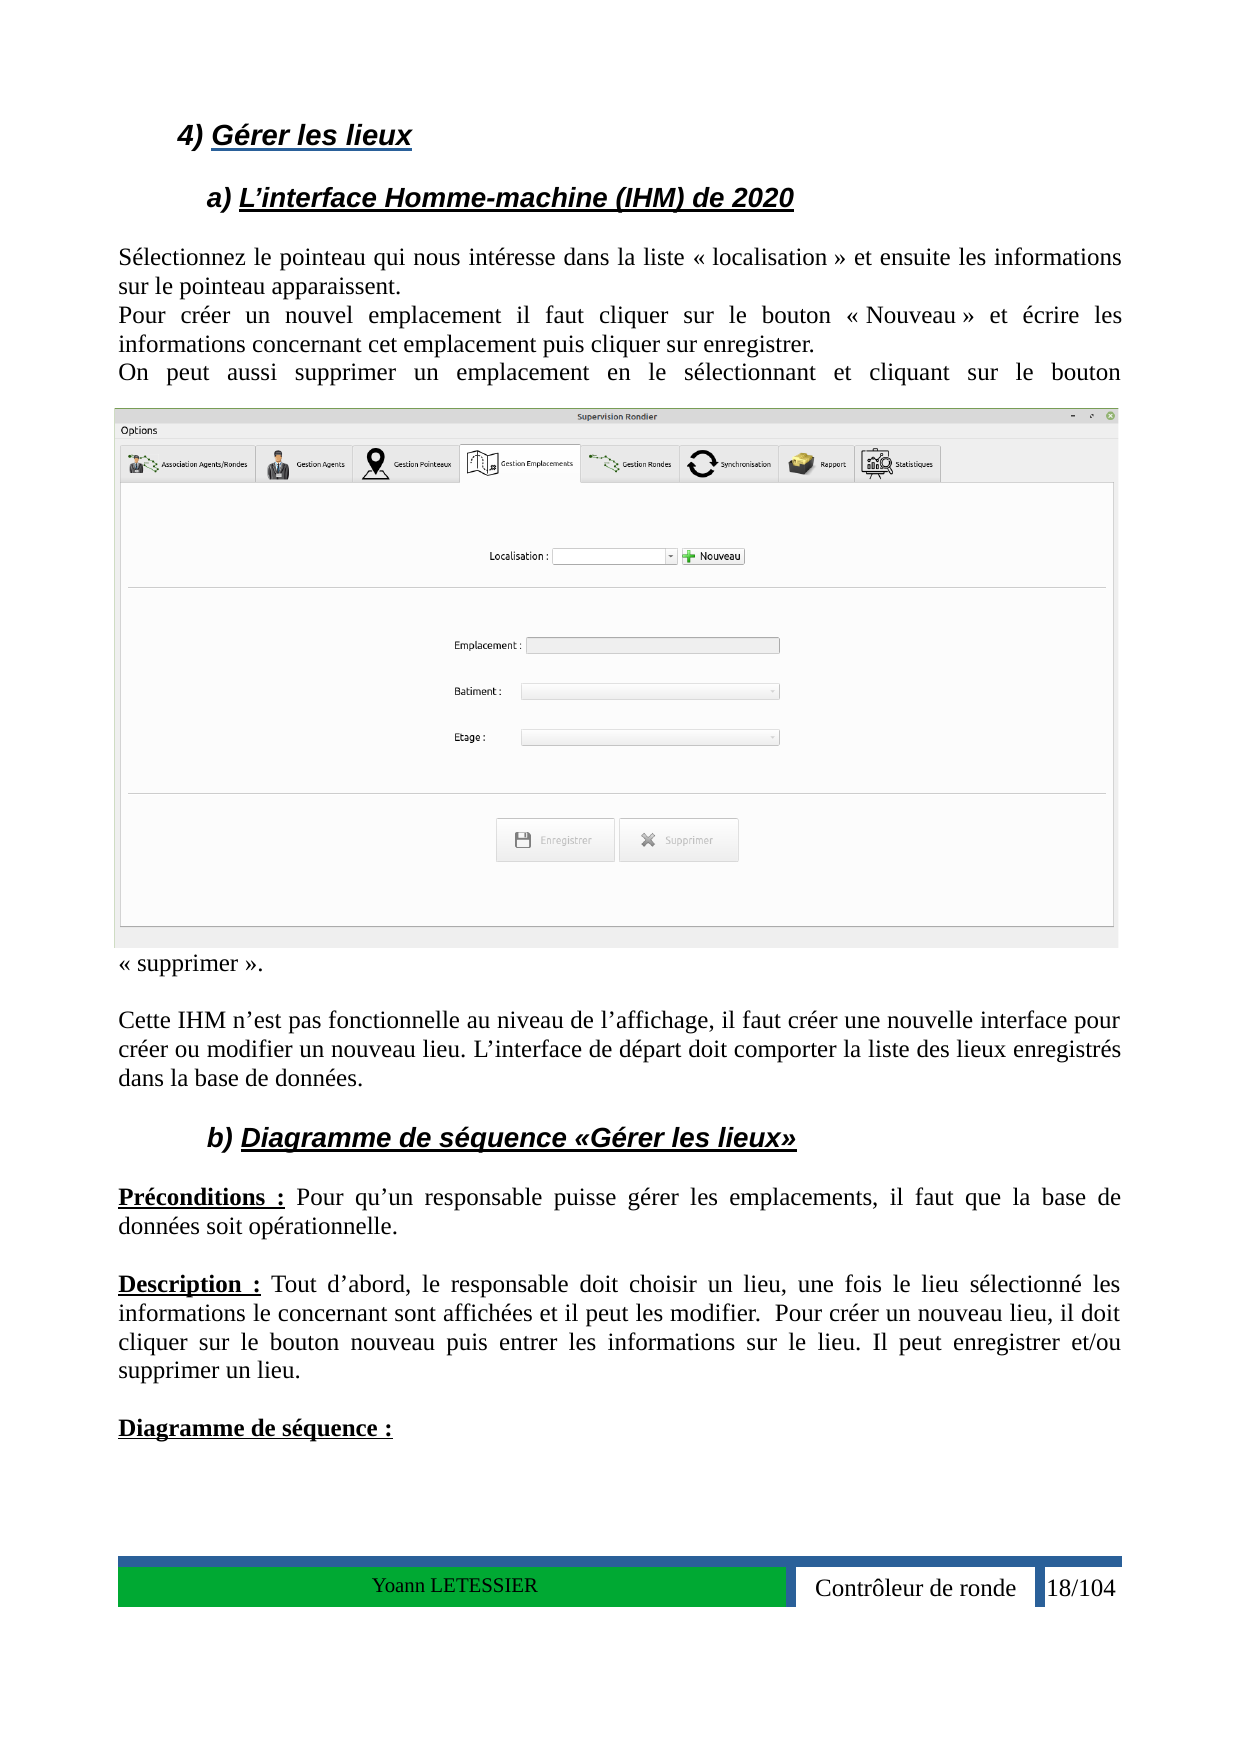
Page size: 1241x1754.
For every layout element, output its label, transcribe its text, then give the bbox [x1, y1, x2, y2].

subtitle Gérer les lieux [118, 118, 1122, 152]
text On peut aussi supprimer un emplacement en le sélectionnant et cliquant sur le bouton « supprimer ». [118, 357, 1122, 977]
picture [114, 408, 1119, 948]
text Cette IHM n’est pas fonctionnelle au niveau de l’affichage, il faut créer une nouvelle interface pour créer ou modifier un nouveau lieu. L’interface de départ doit comporter la liste des lieux enregistrés dans la base de données. [118, 1005, 1122, 1092]
text Pour créer un nouvel emplacement il faut cliquer sur le bouton « Nouveau » et écrire les informations concernant cet emplacement puis cliquer sur enregistrer. [118, 300, 1122, 357]
text Sélectionnez le pointeau qui nous intéresse dans la liste « localisation » et ensuite les informations sur le pointeau apparaissent. [118, 242, 1122, 300]
subtitle Diagramme de séquence «Gérer les lieux» [118, 1121, 1122, 1153]
text Diagramme de séquence : [118, 1413, 1122, 1442]
subtitle L’interface Homme-machine (IHM) de 2020 [118, 181, 1122, 213]
text Description : Tout d’abord, le responsable doit choisir un lieu, une fois le lieu sélectionné les informations le concernant sont affichées et il peut les modifier. Pour créer un nouveau lieu, il doit cliquer sur le bouton nouveau puis entrer les informations sur le lieu. Il peut enregistrer et/ou supprimer un lieu. [118, 1269, 1122, 1384]
text Préconditions : Pour qu’un responsable puisse gérer les emplacements, il faut que la base de données soit opérationnelle. [118, 1182, 1122, 1240]
